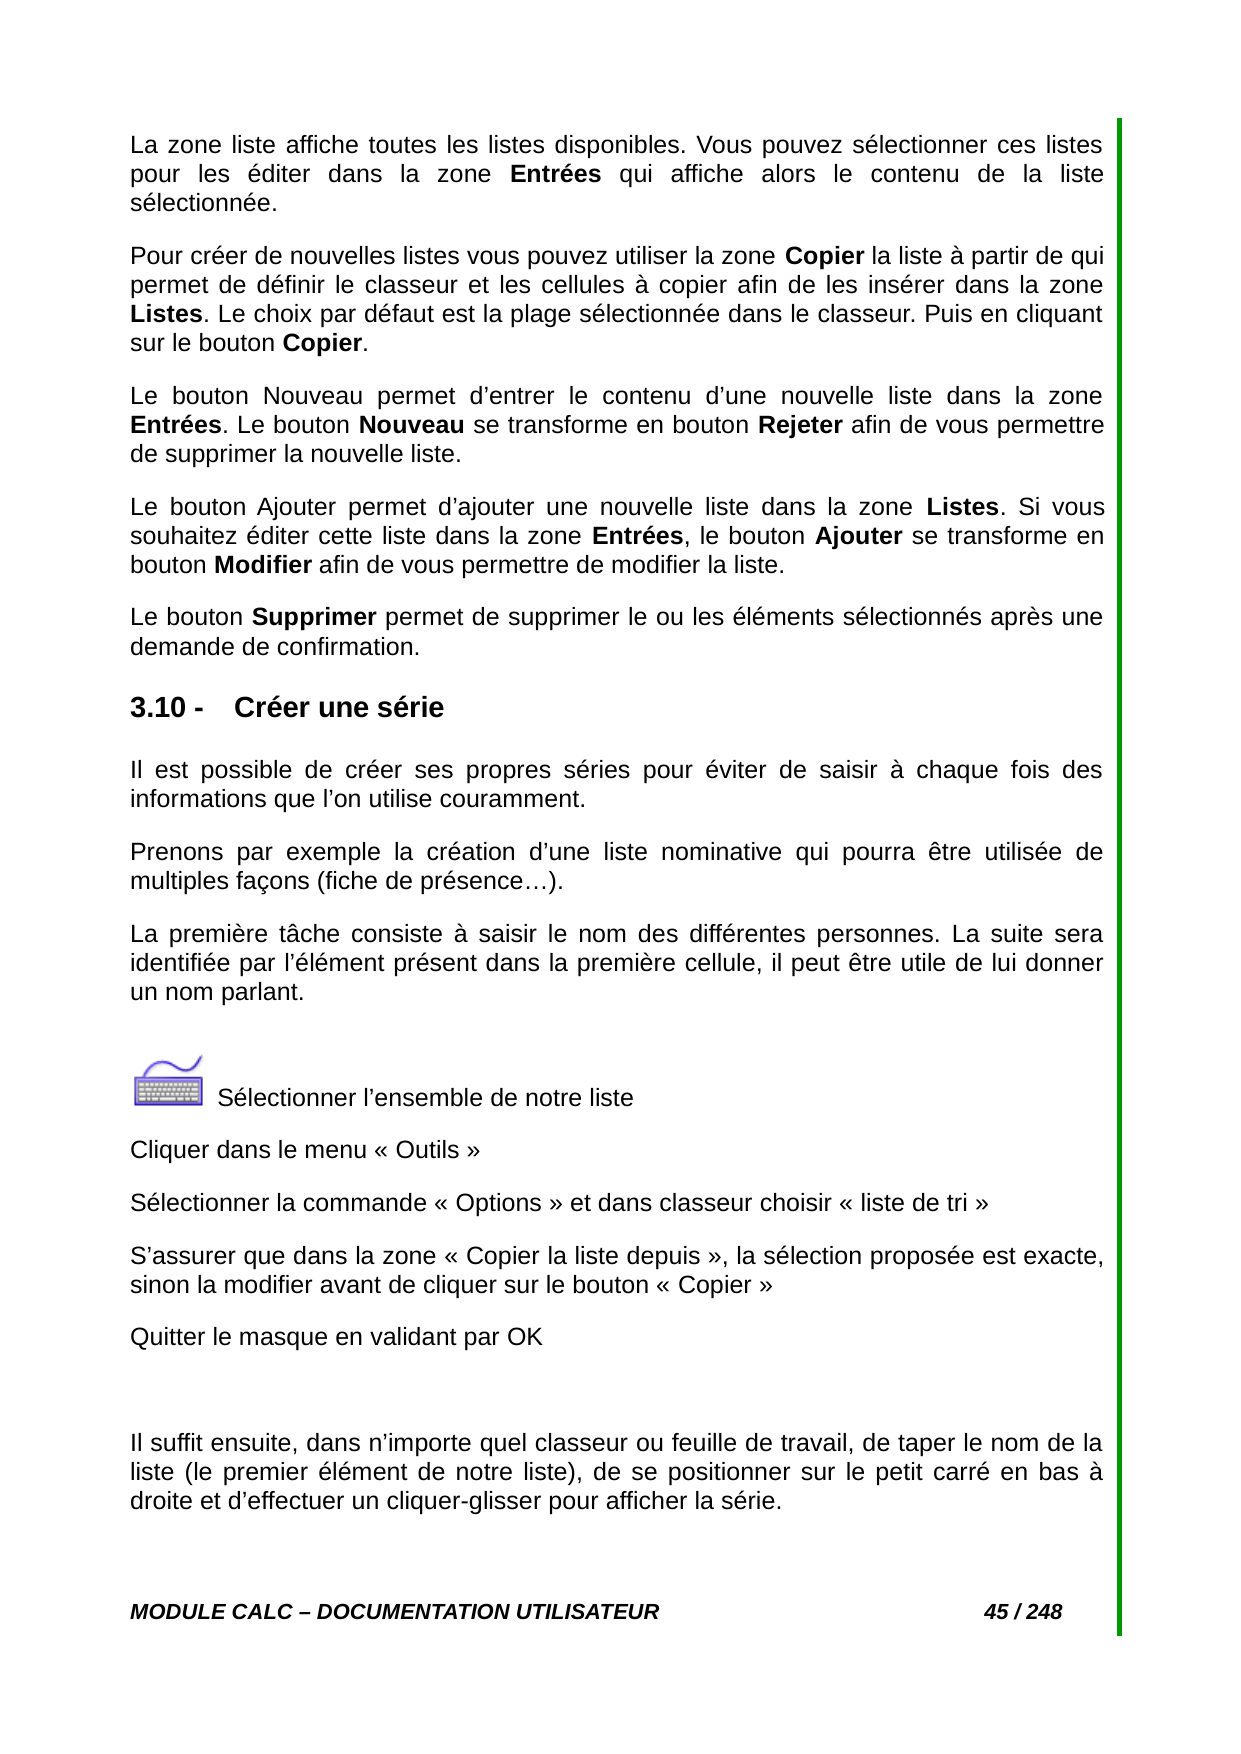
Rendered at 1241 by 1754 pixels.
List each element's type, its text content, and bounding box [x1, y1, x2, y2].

text Le bouton Supprimer permet de supprimer le ou les éléments sélectionnés après une demande de confirmation. [130, 602, 1105, 660]
text Prenons par exemple la création d’une liste nominative qui pourra être utilisée de multiples façons (fiche de présence…). [130, 837, 1105, 895]
picture [130, 1044, 206, 1120]
text La première tâche consiste à saisir le nom des différentes personnes. La suite sera identifiée par l’élément présent dans la première cellule, il peut être utile de lui donner un nom parlant. [130, 919, 1105, 1006]
text La zone liste affiche toutes les listes disponibles. Vous pouvez sélectionner ces listes pour les éditer dans la zone Entrées qui affiche alors le contenu de la liste sélectionnée. [130, 130, 1105, 217]
text Il est possible de créer ses propres séries pour éviter de saisir à chaque fois des informations que l’on utilise couramment. [130, 755, 1105, 813]
text Cliquer dans le menu « Outils » [130, 1135, 1105, 1164]
subtitle Créer une série [130, 690, 1105, 723]
text Quitter le masque en validant par OK [130, 1322, 1105, 1351]
text Sélectionner la commande « Options » et dans classeur choisir « liste de tri » [130, 1188, 1105, 1217]
text Sélectionner l’ensemble de notre liste [206, 1082, 1105, 1111]
text S’assurer que dans la zone « Copier la liste depuis », la sélection proposée est exacte, sinon la modifier avant de cliquer sur le bouton « Copier » [130, 1241, 1105, 1299]
text Pour créer de nouvelles listes vous pouvez utiliser la zone Copier la liste à partir de qui permet de définir le classeur et les cellules à copier afin de les insérer dans la zone Listes. Le choix par défaut est la plage sélectionnée dans le classeur. Puis en cliquant sur le bouton Copier. [130, 241, 1105, 357]
text Le bouton Ajouter permet d’ajouter une nouvelle liste dans la zone Listes. Si vous souhaitez éditer cette liste dans la zone Entrées, le bouton Ajouter se transforme en bouton Modifier afin de vous permettre de modifier la liste. [130, 491, 1105, 579]
text Le bouton Nouveau permet d’entrer le contenu d’une nouvelle liste dans la zone Entrées. Le bouton Nouveau se transforme en bouton Rejeter afin de vous permettre de supprimer la nouvelle liste. [130, 381, 1105, 468]
text Il suffit ensuite, dans n’importe quel classeur ou feuille de travail, de taper le nom de la liste (le premier élément de notre liste), de se positionner sur le petit carré en bas à droite et d’effectuer un cliquer-glisser pour afficher la série. [130, 1428, 1105, 1515]
